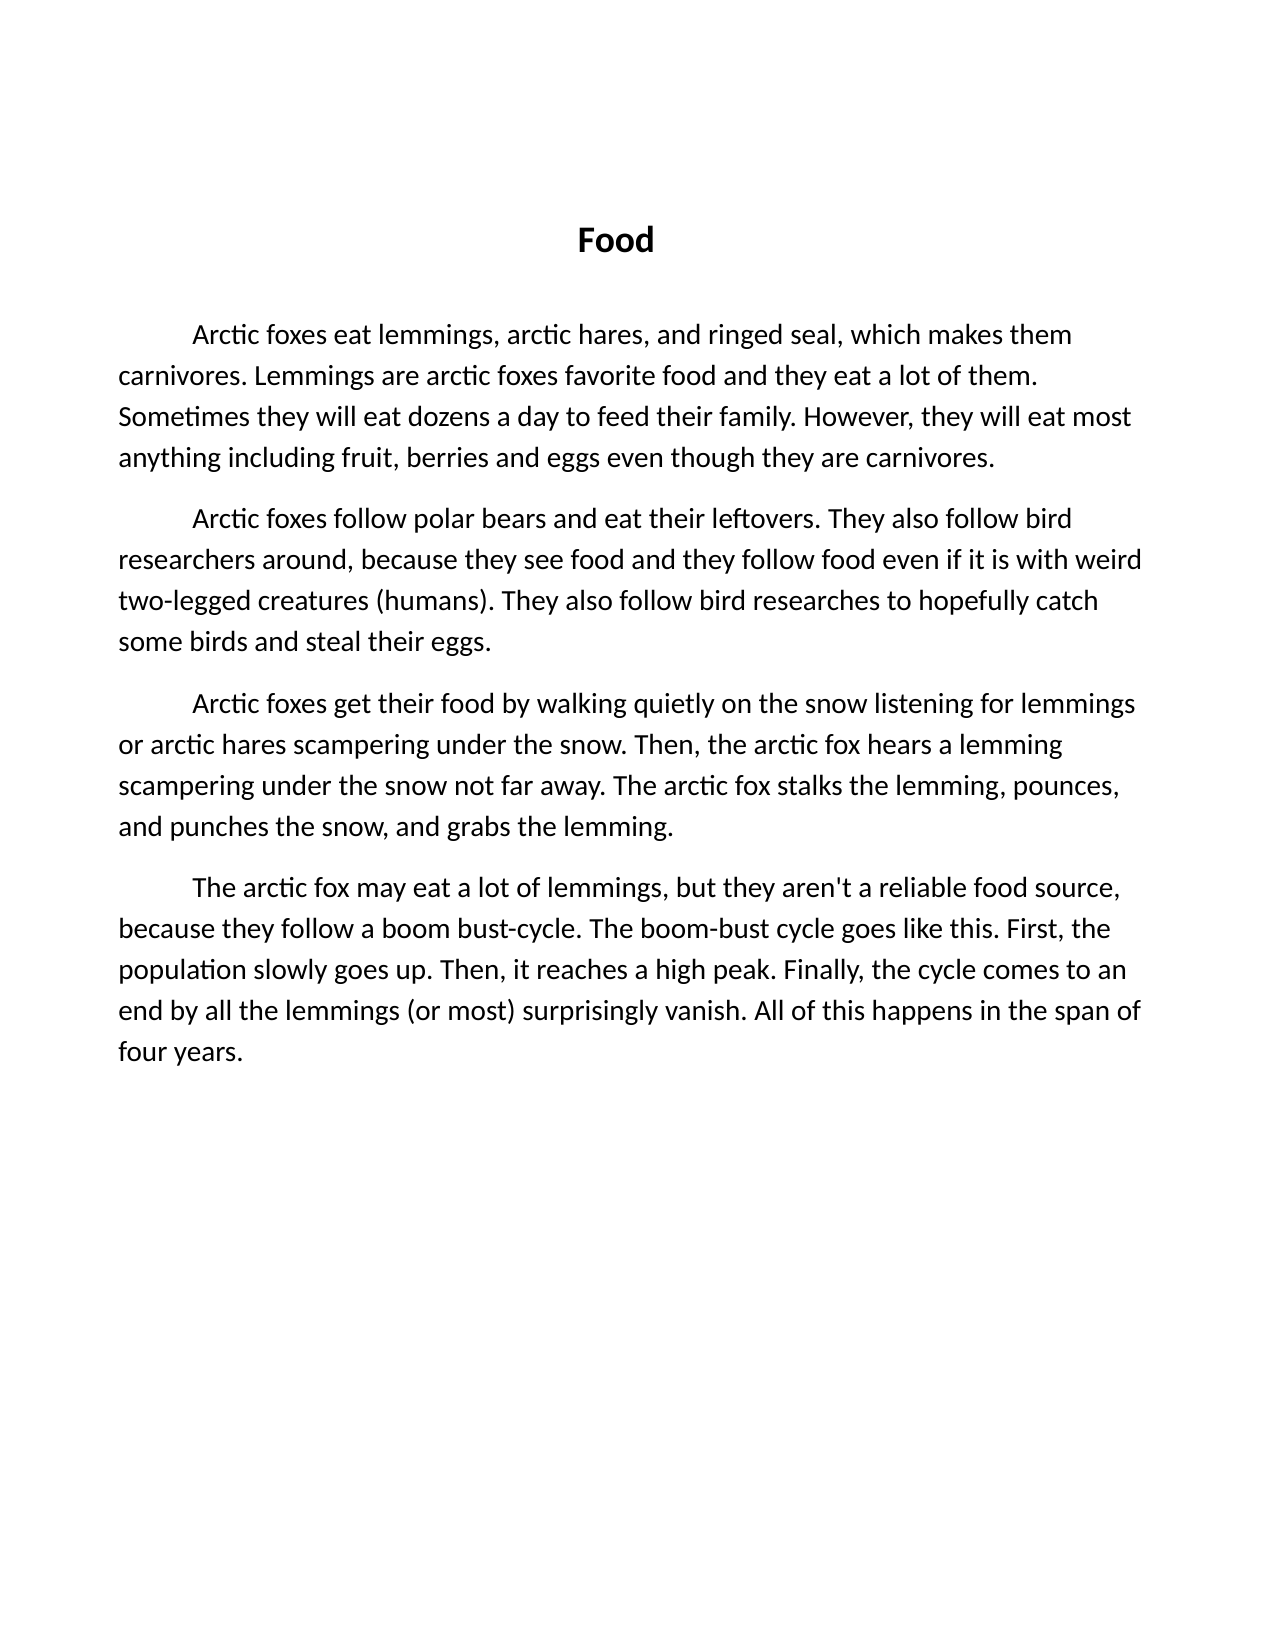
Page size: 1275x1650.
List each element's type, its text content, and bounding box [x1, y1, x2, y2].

text Arctic foxes eat lemmings, arctic hares, and ringed seal, which makes them carnivores. Lemmings are arctic foxes favorite food and they eat a lot of them. Sometimes they will eat dozens a day to feed their family. However, they will eat most anything including fruit, berries and eggs even though they are carnivores. [118, 316, 1157, 474]
text Arctic foxes get their food by walking quietly on the snow listening for lemmings or arctic hares scampering under the snow. Then, the arctic fox hears a lemming scampering under the snow not far away. The arctic fox stalks the lemming, pounces, and punches the snow, and grabs the lemming. [118, 685, 1157, 843]
subtitle Food [118, 216, 1157, 262]
text The arctic fox may eat a lot of lemmings, but they aren't a reliable food source, because they follow a boom bust-cycle. The boom-bust cycle goes like this. First, the population slowly goes up. Then, it reaches a high peak. Finally, the cycle comes to an end by all the lemmings (or most) surprisingly vanish. All of this happens in the span of four years. [118, 869, 1157, 1069]
text Arctic foxes follow polar bears and eat their leftovers. They also follow bird researchers around, because they see food and they follow food even if it is with weird two-legged creatures (humans). They also follow bird researches to hopefully catch some birds and steal their eggs. [118, 500, 1157, 659]
